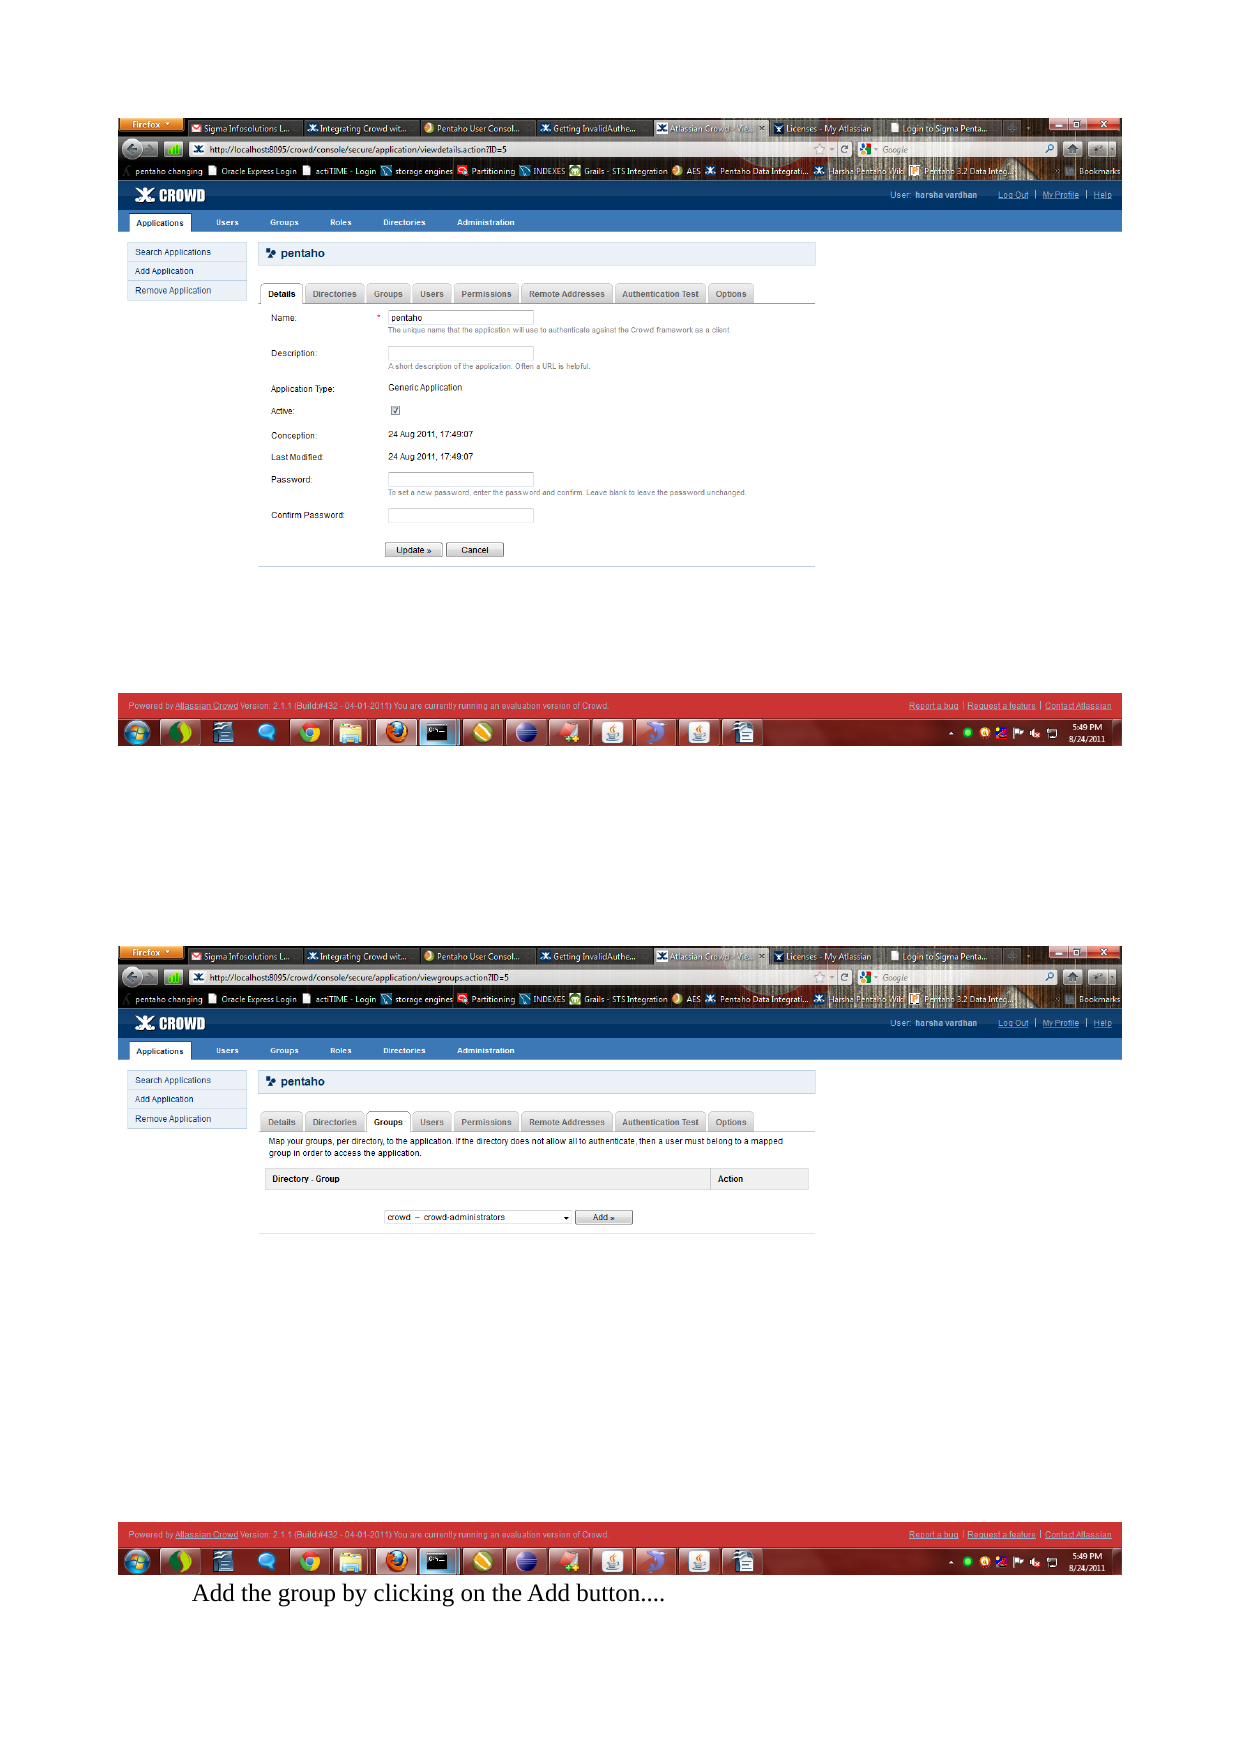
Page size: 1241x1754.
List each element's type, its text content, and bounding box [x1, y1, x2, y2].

text Add the group by clicking on the Add button.... [118, 1575, 1122, 1608]
picture [118, 118, 1122, 746]
picture [118, 946, 1122, 1575]
